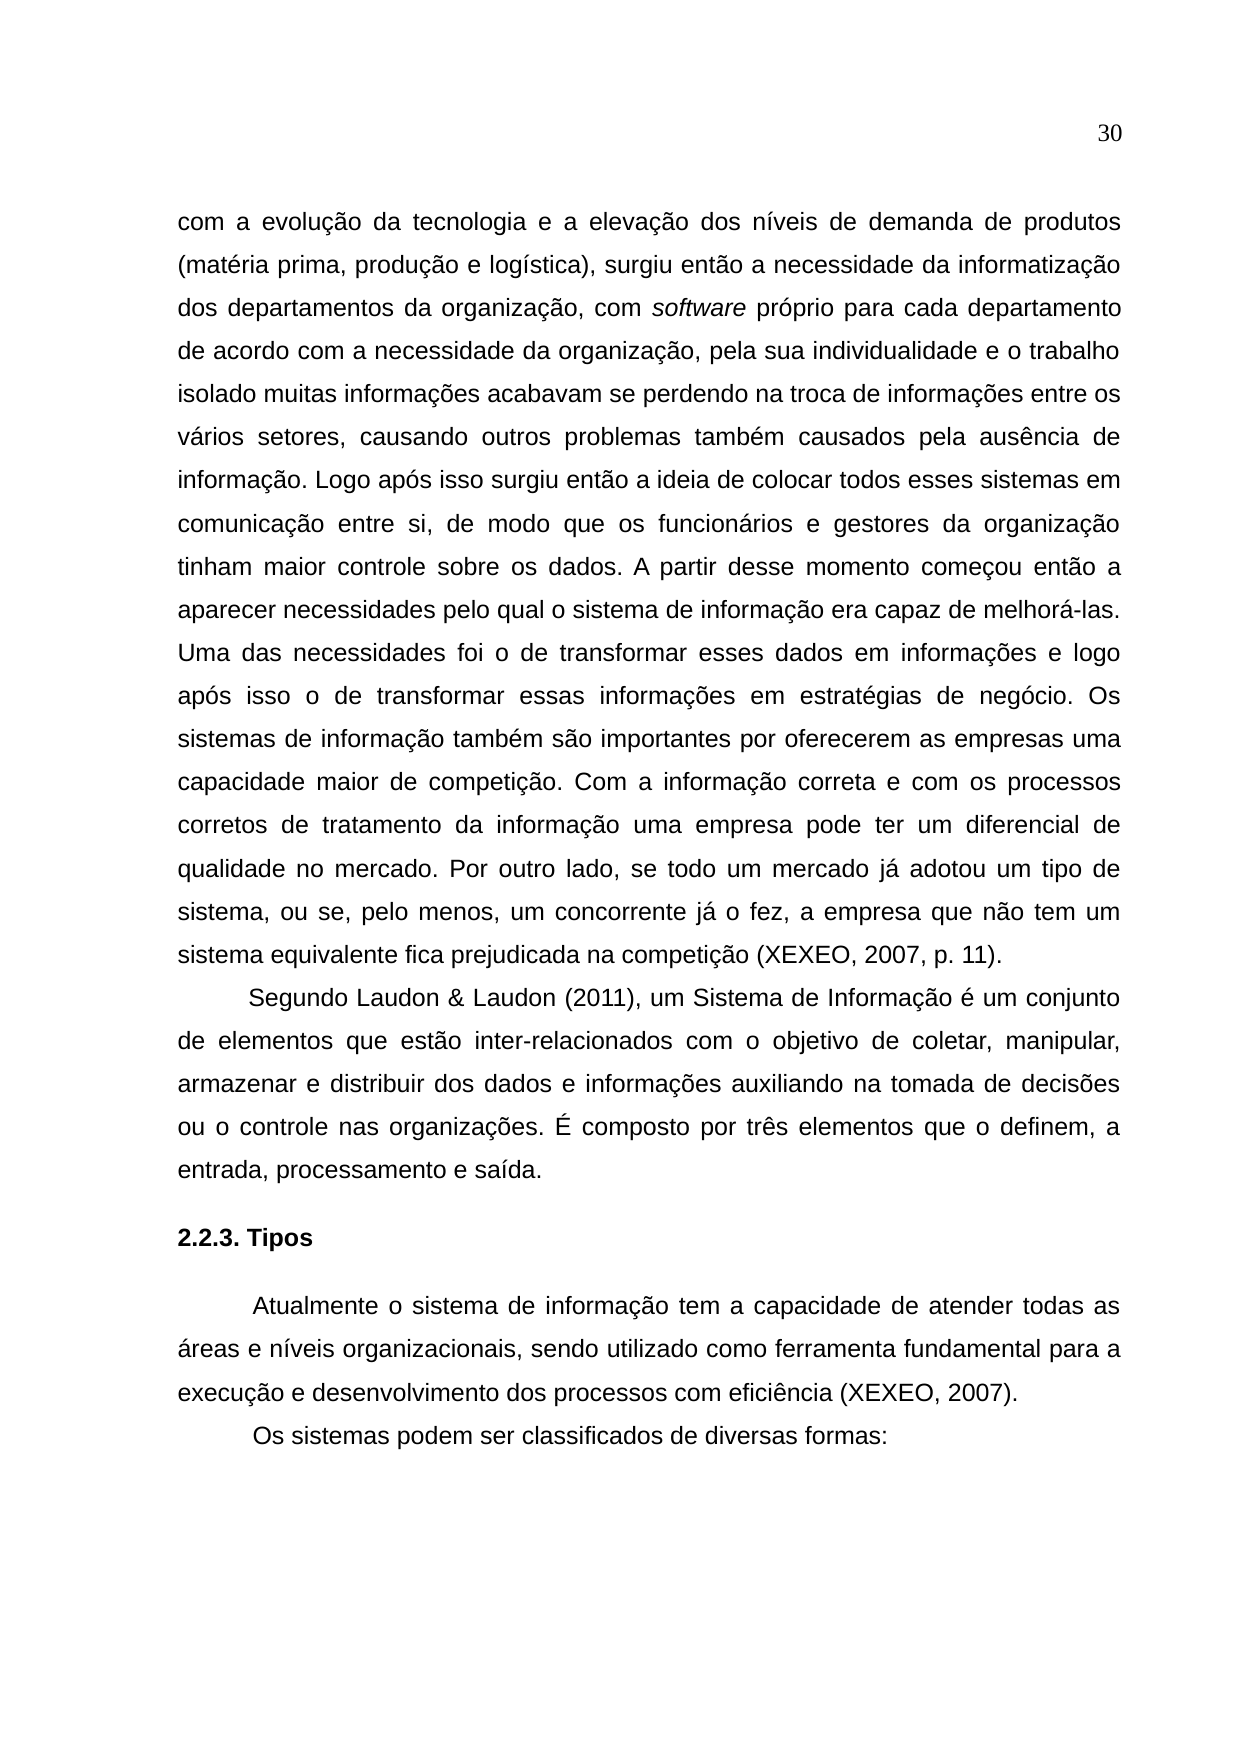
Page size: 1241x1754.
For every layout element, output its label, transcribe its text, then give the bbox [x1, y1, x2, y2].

subtitle 2.2.3. Tipos [177, 1223, 1122, 1252]
text Os sistemas podem ser classificados de diversas formas: [177, 1421, 1122, 1449]
text Segundo Laudon & Laudon (2011), um Sistema de Informação é um conjunto de elementos que estão inter-relacionados com o objetivo de coletar, manipular, armazenar e distribuir dos dados e informações auxiliando na tomada de decisões ou o controle nas organizações. É composto por três elementos que o definem, a entrada, processamento e saída. [177, 983, 1122, 1184]
text com a evolução da tecnologia e a elevação dos níveis de demanda de produtos (matéria prima, produção e logística), surgiu então a necessidade da informatização dos departamentos da organização, com software próprio para cada departamento de acordo com a necessidade da organização, pela sua individualidade e o trabalho isolado muitas informações acabavam se perdendo na troca de informações entre os vários setores, causando outros problemas também causados pela ausência de informação. Logo após isso surgiu então a ideia de colocar todos esses sistemas em comunicação entre si, de modo que os funcionários e gestores da organização tinham maior controle sobre os dados. A partir desse momento começou então a aparecer necessidades pelo qual o sistema de informação era capaz de melhorá-las. Uma das necessidades foi o de transformar esses dados em informações e logo após isso o de transformar essas informações em estratégias de negócio. Os sistemas de informação também são importantes por oferecerem as empresas uma capacidade maior de competição. Com a informação correta e com os processos corretos de tratamento da informação uma empresa pode ter um diferencial de qualidade no mercado. Por outro lado, se todo um mercado já adotou um tipo de sistema, ou se, pelo menos, um concorrente já o fez, a empresa que não tem um sistema equivalente fica prejudicada na competição (XEXEO, 2007, p. 11). [177, 207, 1122, 968]
text Atualmente o sistema de informação tem a capacidade de atender todas as áreas e níveis organizacionais, sendo utilizado como ferramenta fundamental para a execução e desenvolvimento dos processos com eficiência (XEXEO, 2007). [177, 1291, 1122, 1406]
